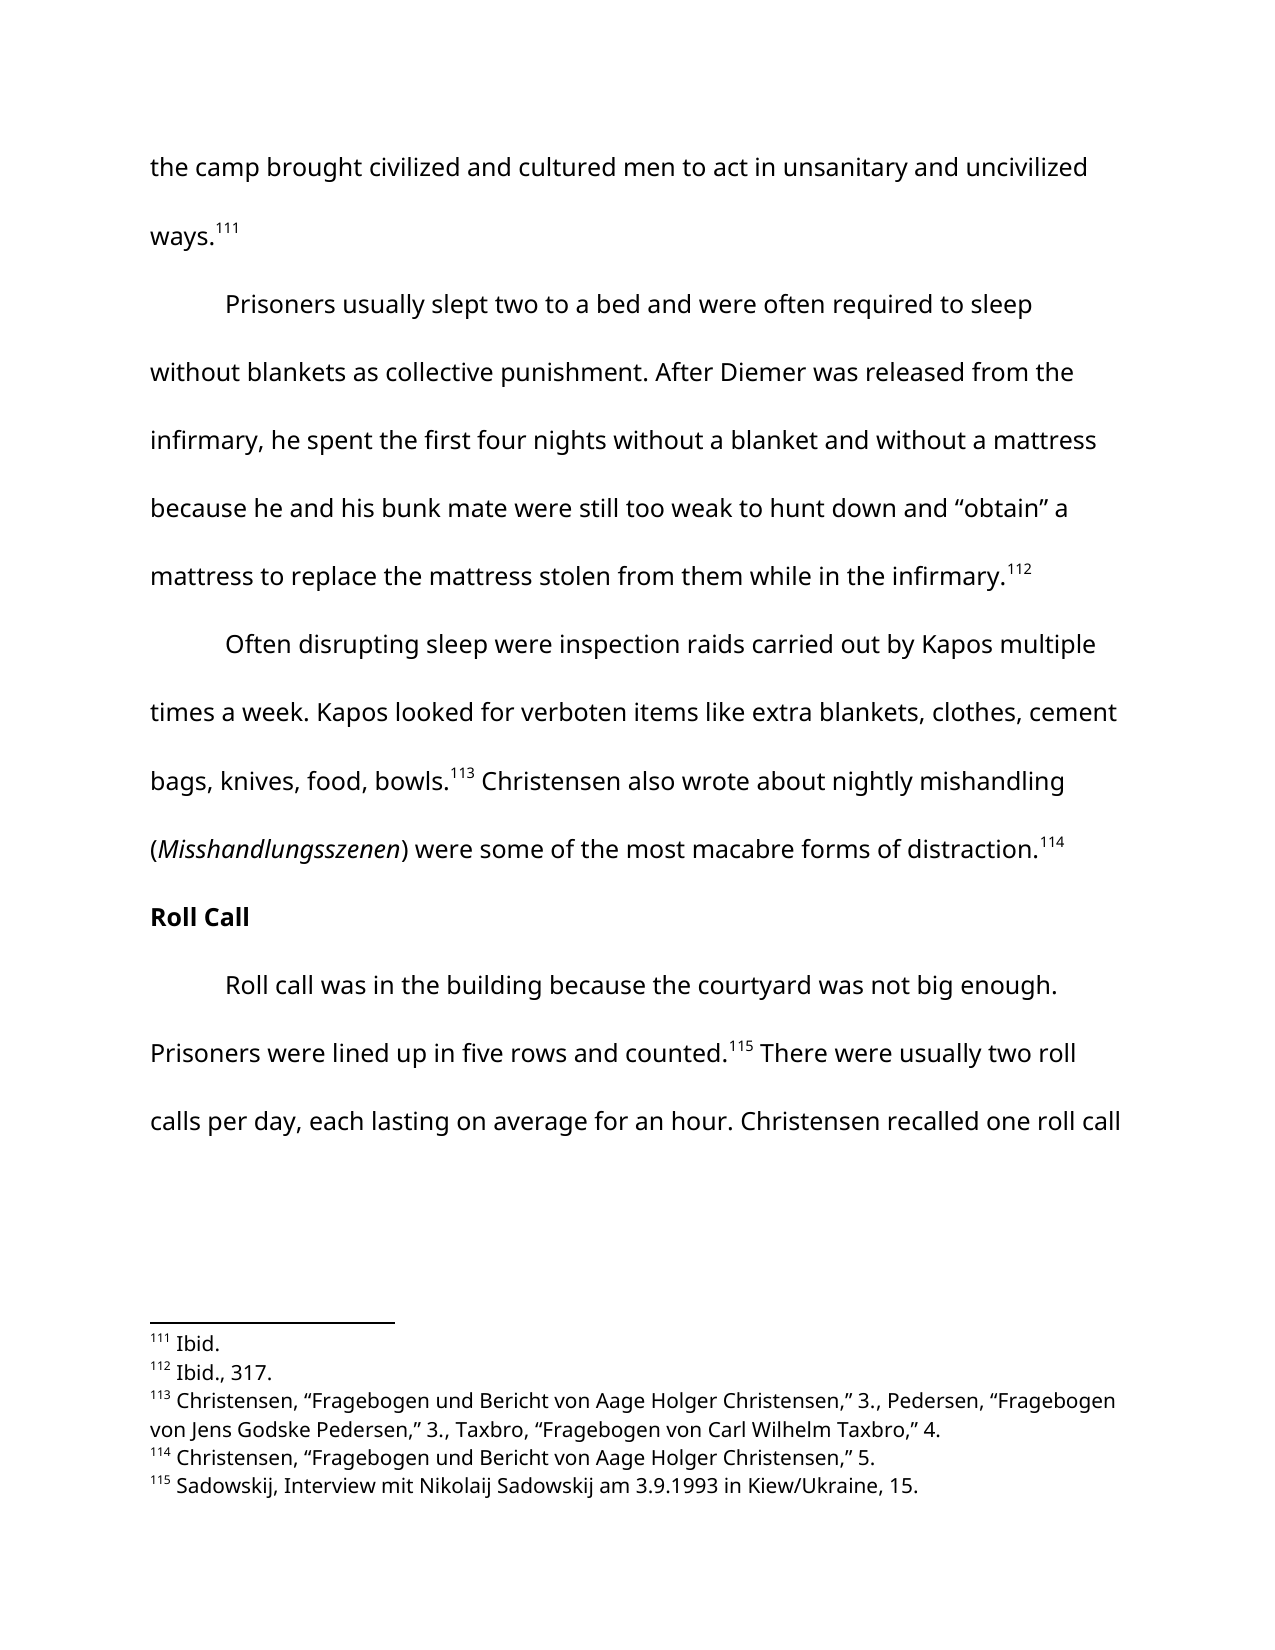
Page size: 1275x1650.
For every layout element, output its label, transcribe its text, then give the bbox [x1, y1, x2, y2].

text Ibid., 317. [150, 1358, 1125, 1386]
text Roll call was in the building because the courtyard was not big enough. Prisoners were lined up in five rows and counted. There were usually two roll calls per day, each lasting on average for an hour. Christensen recalled one roll call [150, 967, 1125, 1138]
text Prisoners usually slept two to a bed and were often required to sleep without blankets as collective punishment. After Diemer was released from the infirmary, he spent the first four nights without a blanket and without a mattress because he and his bunk mate were still too weak to hunt down and “obtain” a mattress to replace the mattress stolen from them while in the infirmary. [150, 286, 1125, 593]
text Christensen, “Fragebogen und Bericht von Aage Holger Christensen,” 5. [150, 1443, 1125, 1472]
text the camp brought civilized and cultured men to act in unsanitary and uncivilized ways. [150, 150, 1125, 252]
text Roll Call [150, 899, 1125, 933]
text Often disrupting sleep were inspection raids carried out by Kapos multiple times a week. Kapos looked for verboten items like extra blankets, clothes, cement bags, knives, food, bowls. Christensen also wrote about nightly mishandling (Misshandlungsszenen) were some of the most macabre forms of distraction. [150, 627, 1125, 865]
text Sadowskij, Interview mit Nikolaij Sadowskij am 3.9.1993 in Kiew/Ukraine, 15. [150, 1472, 1125, 1500]
text Christensen, “Fragebogen und Bericht von Aage Holger Christensen,” 3., Pedersen, “Fragebogen von Jens Godske Pedersen,” 3., Taxbro, “Fragebogen von Carl Wilhelm Taxbro,” 4. [150, 1386, 1125, 1443]
text Ibid. [150, 1329, 1125, 1358]
